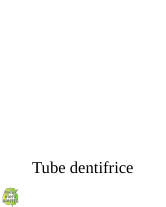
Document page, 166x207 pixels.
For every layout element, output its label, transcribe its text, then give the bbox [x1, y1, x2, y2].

table_cell [6, 46, 159, 152]
table_cell Tube dentifrice [6, 153, 159, 183]
table_header [57, 6, 108, 46]
table_header [6, 6, 57, 46]
picture [2, 187, 19, 207]
table_header [108, 6, 159, 46]
